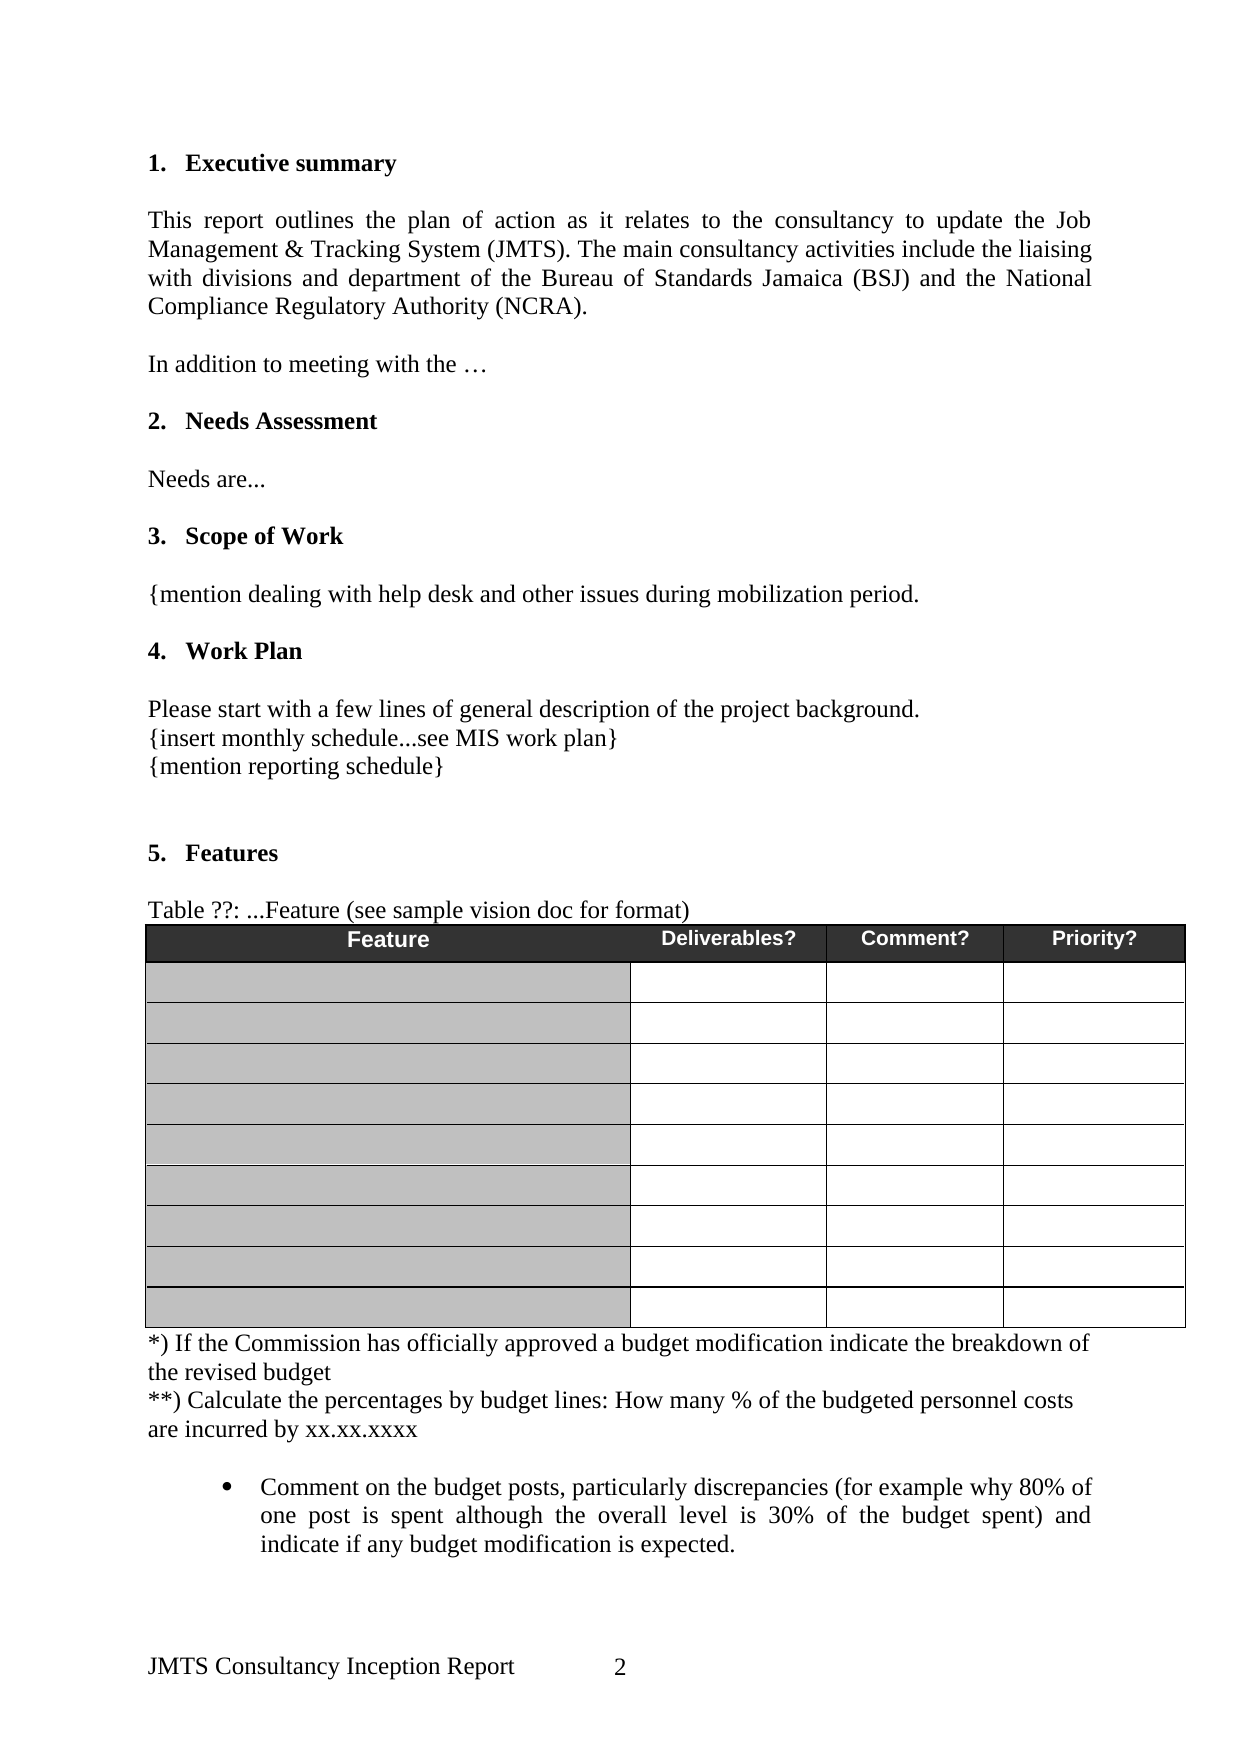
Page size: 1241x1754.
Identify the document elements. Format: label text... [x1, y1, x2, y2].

table_cell [827, 1044, 1003, 1083]
table_cell [631, 1084, 826, 1124]
table_cell [827, 1206, 1003, 1246]
table_cell [146, 963, 630, 1002]
table_cell [1004, 963, 1185, 1002]
table_cell [631, 1166, 826, 1205]
text This report outlines the plan of action as it relates to the consultancy to update the Job Management & Tracking System (JMTS). The main consultancy activities include the liaising with divisions and department of the Bureau of Standards Jamaica (BSJ) and the National Compliance Regulatory Authority (NCRA). [148, 205, 1093, 320]
table_cell [827, 1003, 1003, 1043]
table_cell [631, 1003, 826, 1043]
table_cell [1004, 1002, 1185, 1043]
table_cell [631, 963, 826, 1002]
table_cell [146, 1043, 630, 1083]
table_cell [146, 1165, 630, 1205]
table_header Comment? [827, 926, 1003, 961]
table_cell [631, 1125, 826, 1164]
table_cell [146, 1124, 630, 1164]
table_cell [631, 1044, 826, 1083]
text {mention dealing with help desk and other issues during mobilization period. [148, 579, 1093, 608]
table_cell [827, 1084, 1003, 1124]
list Executive summary [148, 148, 1093, 176]
text Needs are... [148, 464, 1093, 493]
text Table ??: ...Feature (see sample vision doc for format) [148, 895, 1093, 924]
table_cell [631, 1206, 826, 1246]
table_cell [1004, 1246, 1185, 1286]
text {mention reporting schedule} [148, 751, 1093, 780]
table_cell [827, 1247, 1003, 1286]
table_cell [827, 963, 1003, 1002]
list Scope of Work [148, 521, 1093, 550]
text *) If the Commission has officially approved a budget modification indicate the breakdown of the revised budget [148, 1328, 1093, 1386]
table_header Priority? [1004, 926, 1184, 961]
text In addition to meeting with the … [148, 349, 1093, 378]
table_cell [1004, 1205, 1185, 1246]
table_cell [1004, 1165, 1185, 1205]
table_cell [1004, 1124, 1185, 1164]
table_cell [827, 1288, 1003, 1327]
table_cell [827, 1166, 1003, 1205]
text Please start with a few lines of general description of the project background. [148, 694, 1093, 723]
table_cell [146, 1286, 630, 1327]
table_cell [146, 1246, 630, 1286]
table_cell [631, 1247, 826, 1286]
text {insert monthly schedule...see MIS work plan} [148, 723, 1093, 751]
table_header Feature [147, 926, 631, 961]
list Comment on the budget posts, particularly discrepancies (for example why 80% of one post is spent although the overall level is 30% of the budget spent) and indicate if any budget modification is expected. [223, 1472, 1093, 1558]
table_cell [146, 1083, 630, 1124]
table_cell [827, 1125, 1003, 1164]
table_cell [631, 1288, 826, 1327]
table_cell [1004, 1286, 1185, 1327]
table_cell [1004, 1083, 1185, 1124]
table_cell [1004, 1043, 1185, 1083]
table_cell [146, 1002, 630, 1043]
table_header Deliverables? [631, 926, 826, 961]
list Features [148, 838, 1093, 866]
list Needs Assessment [148, 406, 1093, 435]
text **) Calculate the percentages by budget lines: How many % of the budgeted personnel costs are incurred by xx.xx.xxxx [148, 1386, 1093, 1443]
table_cell [146, 1205, 630, 1246]
list Work Plan [148, 636, 1093, 665]
